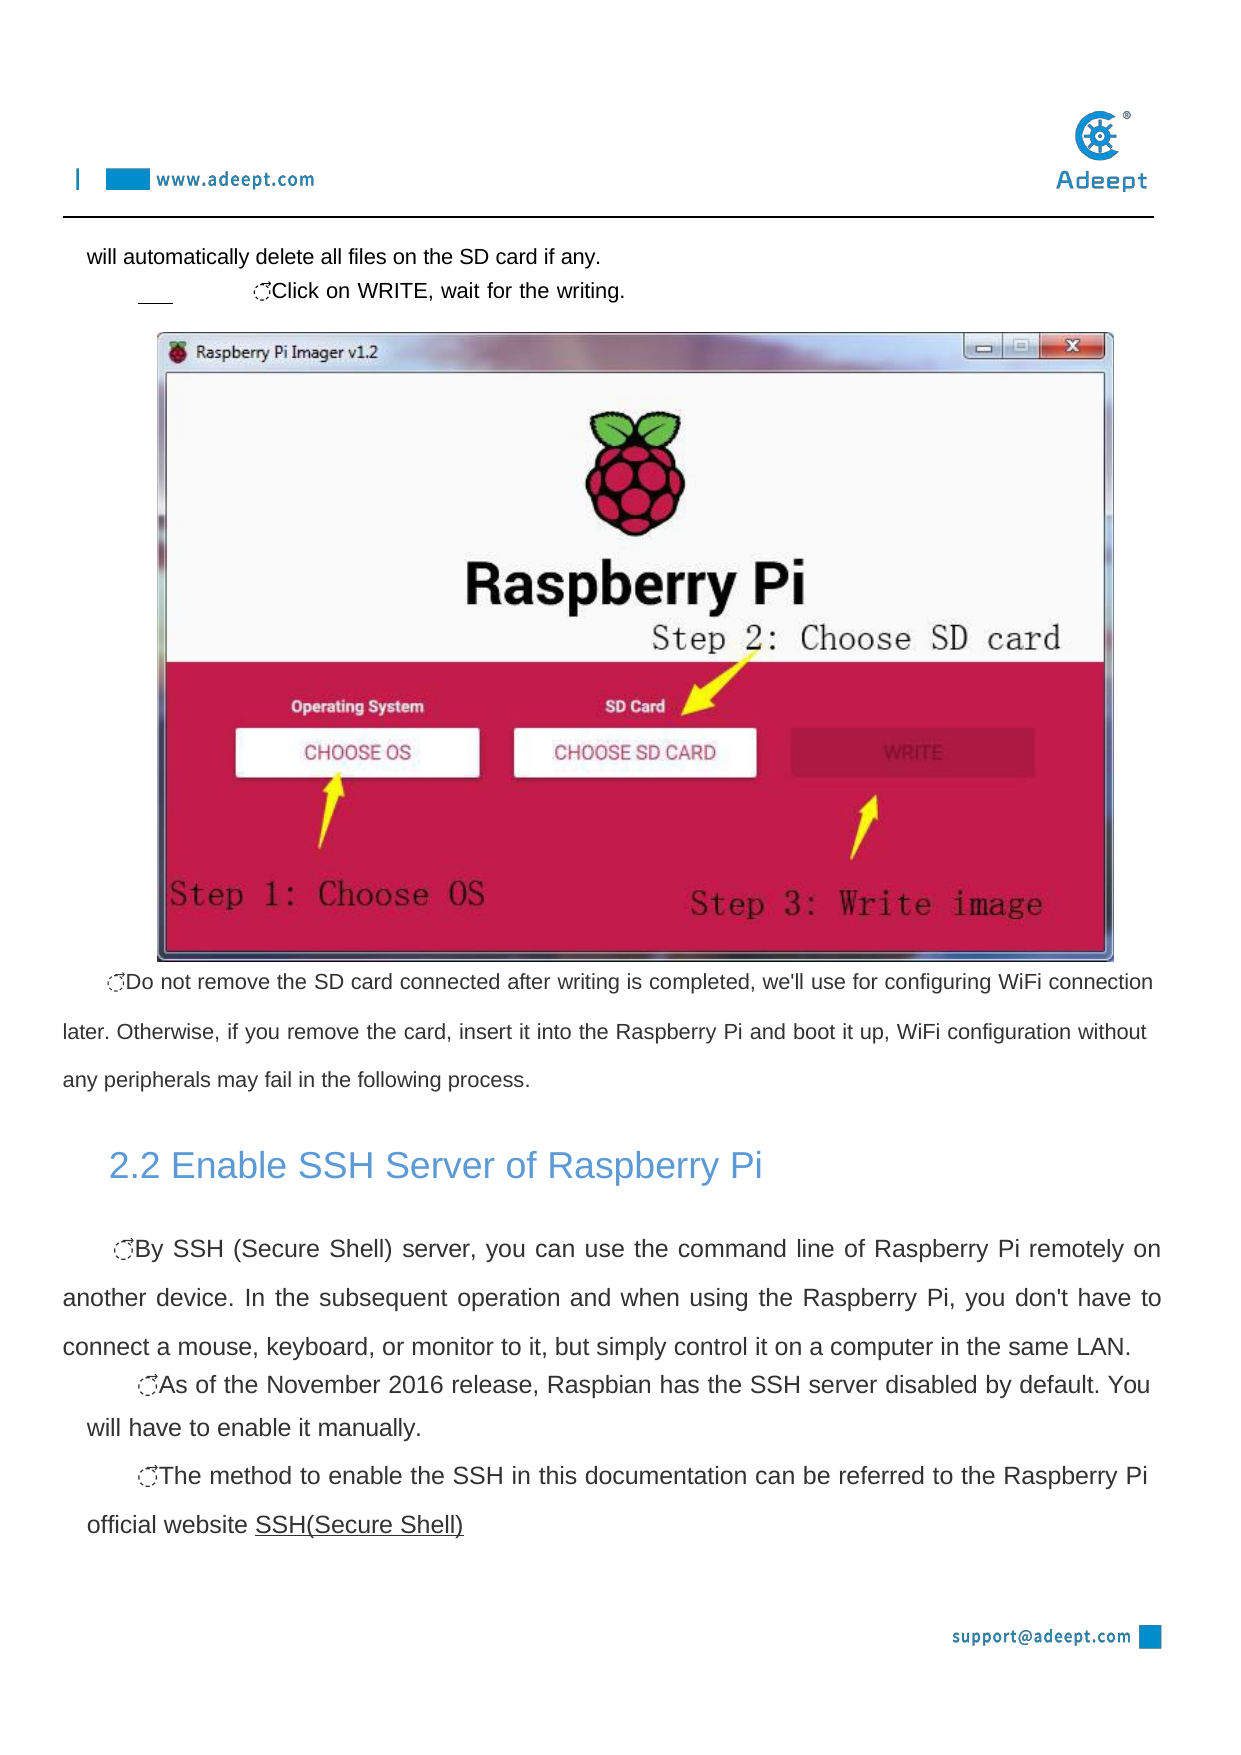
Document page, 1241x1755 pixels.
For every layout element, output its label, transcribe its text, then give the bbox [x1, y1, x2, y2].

text ⃗Click on WRITE, wait for the writing. [141, 269, 1195, 305]
subtitle 2.2 Enable SSH Server of Raspberry Pi [109, 1143, 1195, 1186]
text official website SSH(Secure Shell) [87, 1559, 1195, 1588]
text ⃗As of the November 2016 release, Raspbian has the SSH server disabled by default. You will have to enable it manually. [87, 1415, 1174, 1490]
text ⃗The method to enable the SSH in this documentation can be referred to the Raspberry Pi [87, 1502, 1195, 1541]
text ⃗Do not remove the SD card connected after writing is completed, we'll use for configuring WiFi connection [62, 966, 1195, 996]
subtitle ⃗By SSH (Secure Shell) server, you can use the command line of Raspberry Pi remotely on another device. In the subsequent operation and when using the Raspberry Pi, you don't have to connect a mouse, keyboard, or monitor to it, but simply control it on a computer in the same LAN. [62, 1218, 1162, 1365]
picture [157, 332, 1114, 962]
text will automatically delete all files on the SD card if any. [87, 246, 1195, 269]
text later. Otherwise, if you remove the card, insert it into the Raspberry Pi and boot it up, WiFi configuration without any peripherals may fail in the following process. [62, 1019, 1174, 1093]
picture [947, 1625, 1139, 1649]
picture [1056, 111, 1147, 192]
picture [75, 167, 343, 191]
